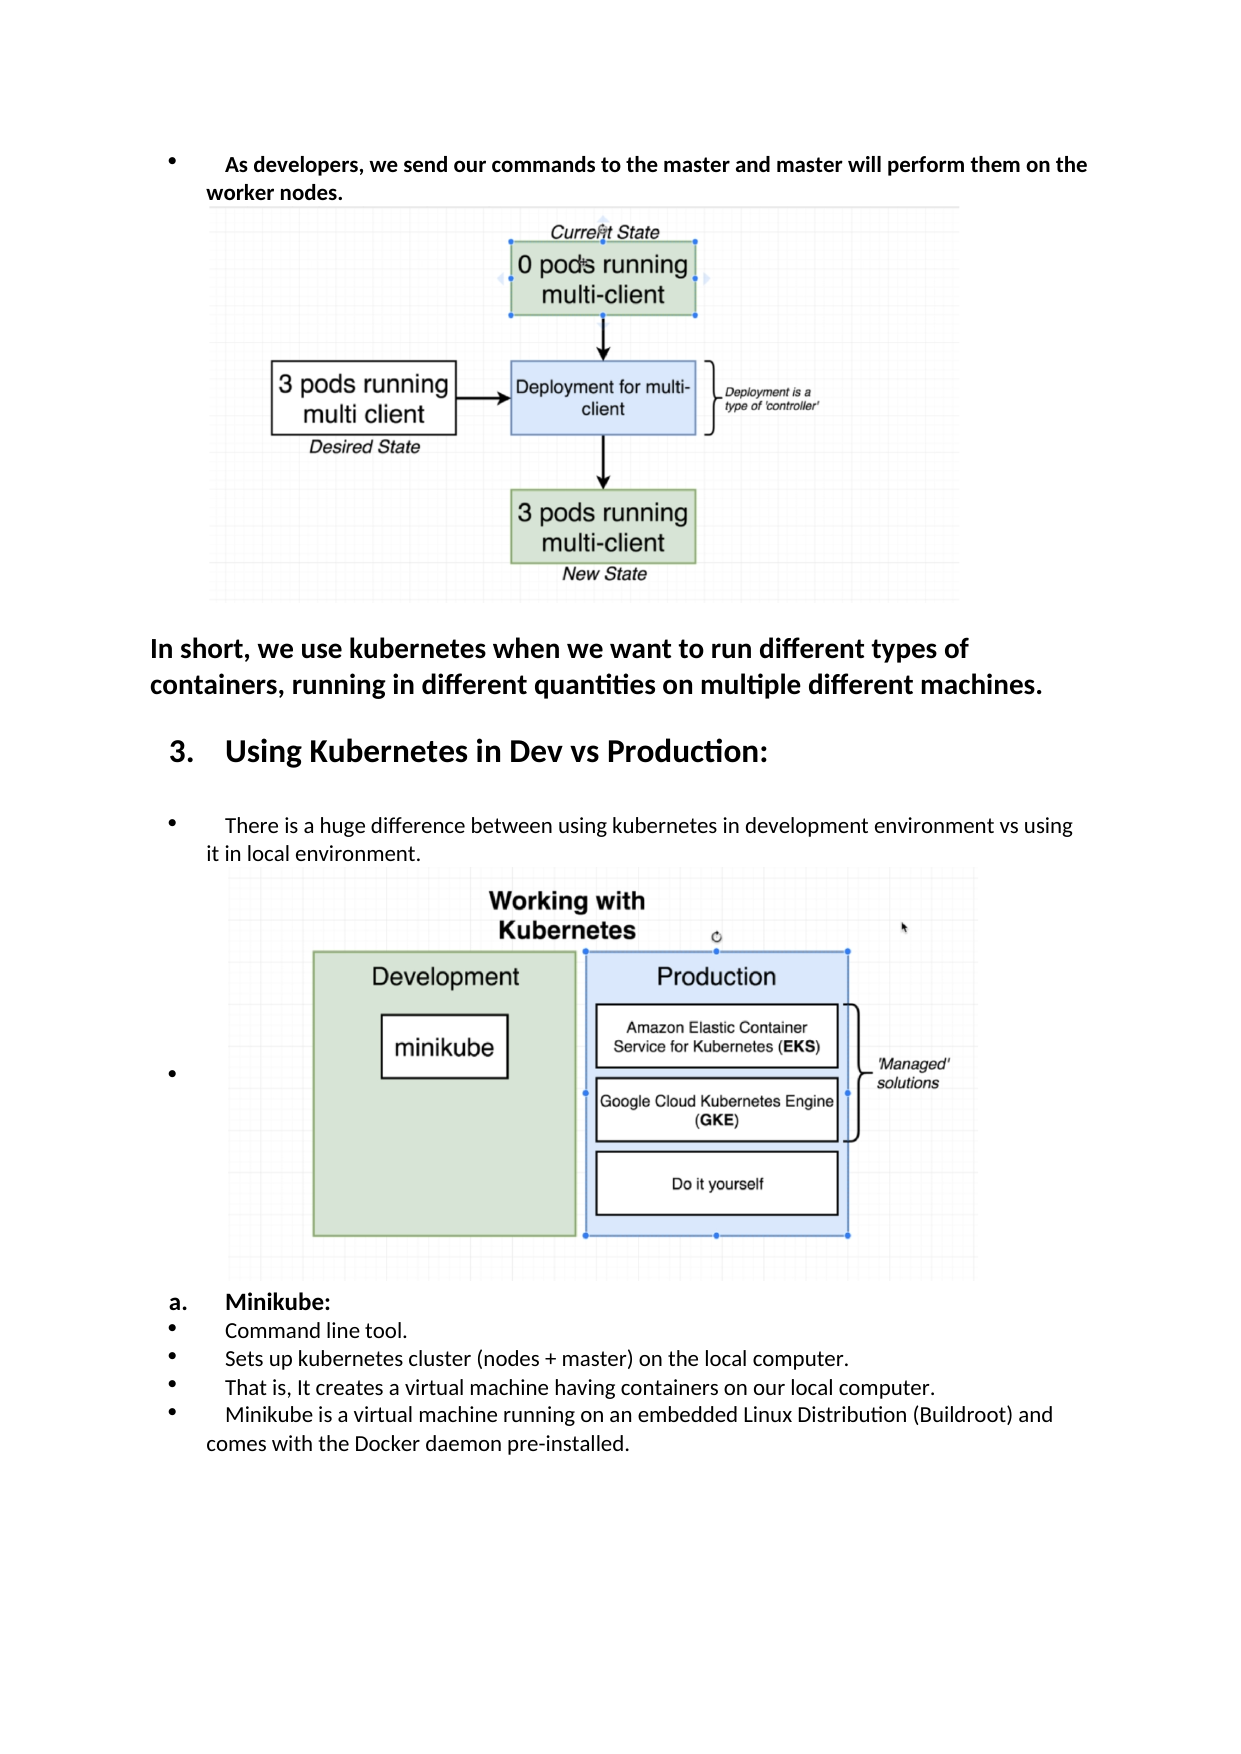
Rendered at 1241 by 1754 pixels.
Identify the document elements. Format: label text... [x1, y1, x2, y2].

list Minikube: [169, 1286, 1090, 1317]
list Sets up kubernetes cluster (nodes + master) on the local computer. [169, 1344, 1090, 1373]
picture [228, 867, 979, 1281]
list Using Kubernetes in Dev vs Production: [169, 729, 1090, 770]
list Command line tool. [169, 1317, 1090, 1344]
list That is, It creates a virtual machine having containers on our local computer. [169, 1373, 1090, 1401]
list There is a huge difference between using kubernetes in development environment vs using it in local environment. [169, 811, 1090, 867]
list Minikube is a virtual machine running on an embedded Linux Distribution (Buildroot) and comes with the Docker daemon pre-installed. [169, 1401, 1090, 1457]
picture [209, 206, 960, 603]
list As developers, we send our commands to the master and master will perform them on the worker nodes. [169, 150, 1090, 206]
text In short, we use kubernetes when we want to run different types of containers, running in different quantities on multiple different machines. [150, 630, 1090, 702]
